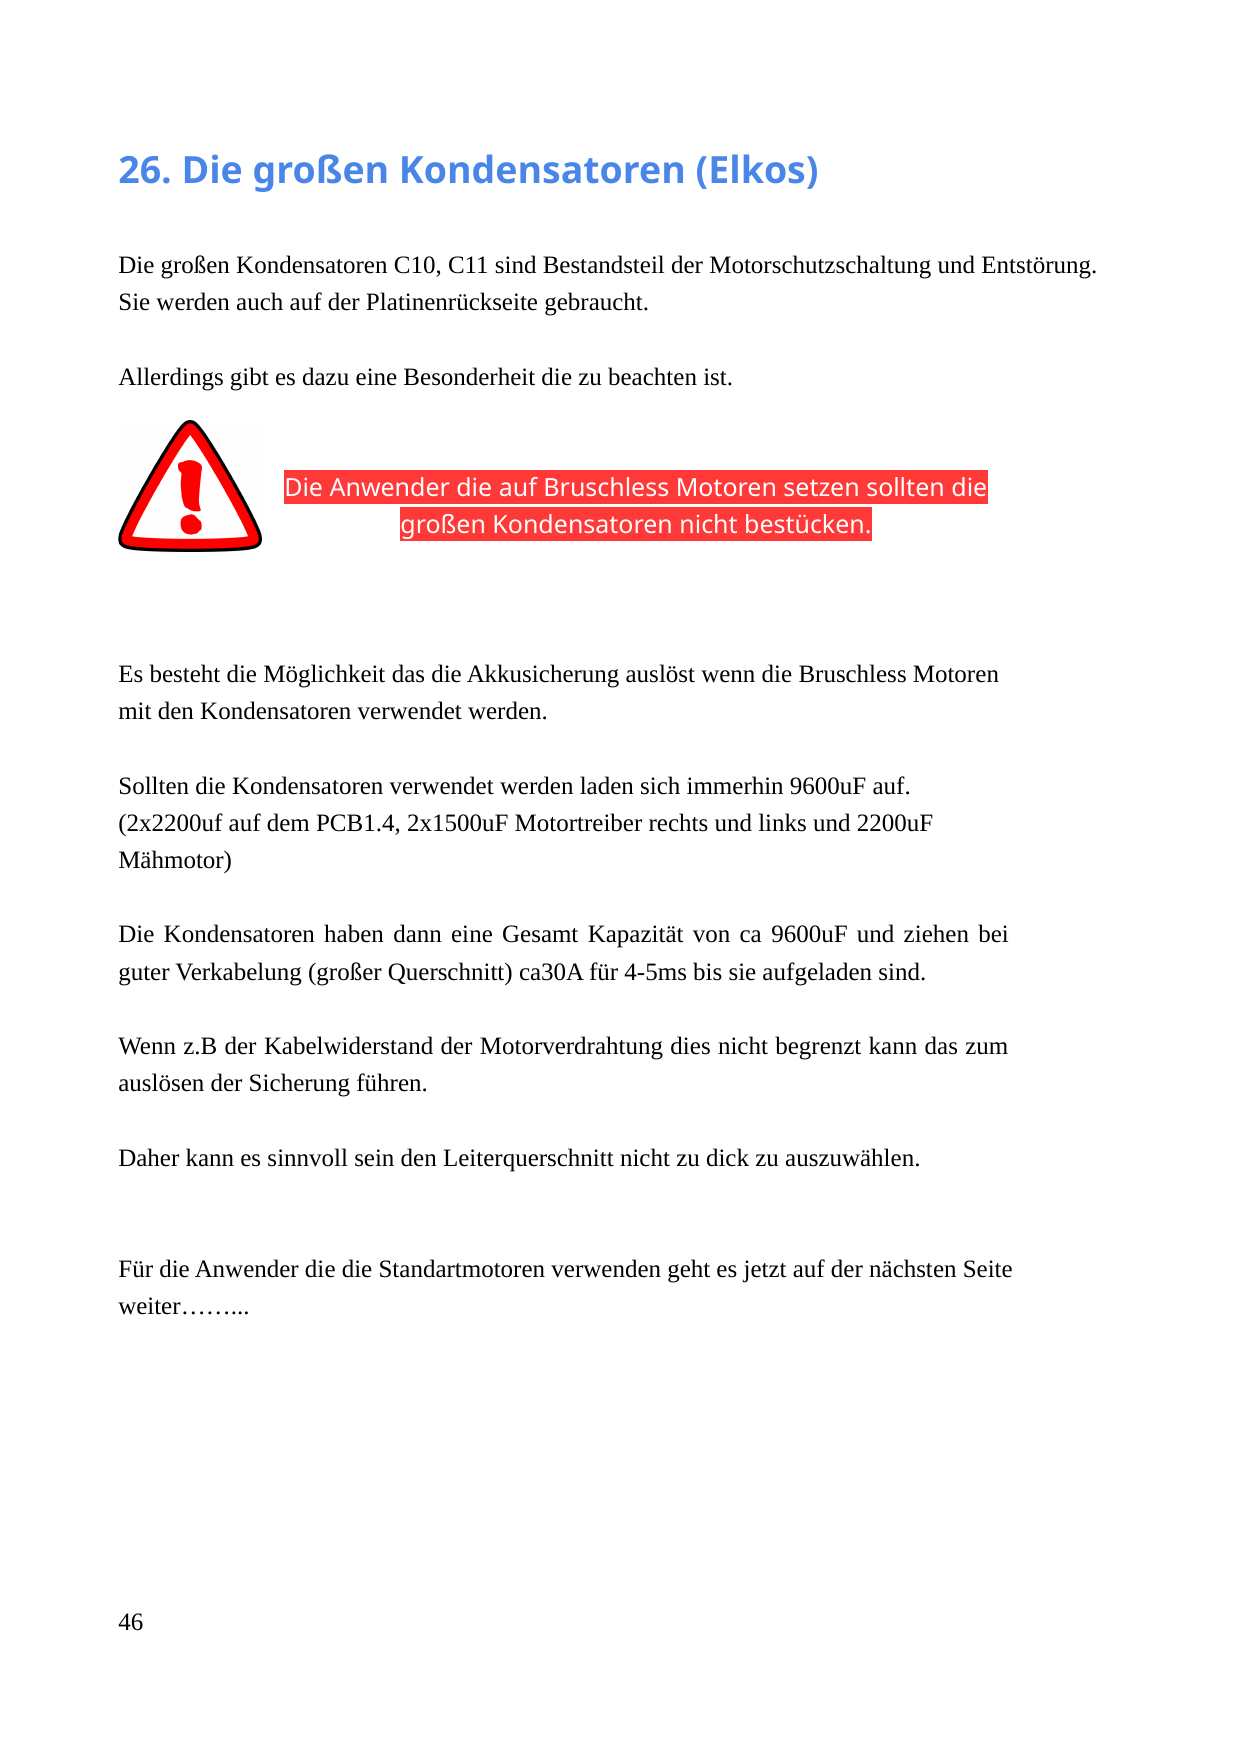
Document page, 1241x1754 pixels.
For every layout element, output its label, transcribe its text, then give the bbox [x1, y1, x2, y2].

text Die Anwender die auf Bruschless Motoren setzen sollten die großen Kondensatoren nicht bestücken. [262, 467, 1010, 541]
text Sollten die Kondensatoren verwendet werden laden sich immerhin 9600uF auf. (2x2200uf auf dem PCB1.4, 2x1500uF Motortreiber rechts und links und 2200uF Mähmotor) [118, 727, 1010, 876]
picture [118, 420, 262, 552]
text Wenn z.B der Kabelwiderstand der Motorverdrahtung dies nicht begrenzt kann das zum auslösen der Sicherung führen. [118, 1025, 1010, 1099]
text Es besteht die Möglichkeit das die Akkusicherung auslöst wenn die Bruschless Motoren mit den Kondensatoren verwendet werden. [118, 653, 1010, 727]
subtitle 26. Die großen Kondensatoren (Elkos) [118, 143, 1122, 194]
text Die großen Kondensatoren C10, C11 sind Bestandsteil der Motorschutzschaltung und Entstörung. [118, 207, 1122, 281]
text Daher kann es sinnvoll sein den Leiterquerschnitt nicht zu dick zu auszuwählen. [118, 1136, 1010, 1211]
text Die Kondensatoren haben dann eine Gesamt Kapazität von ca 9600uF und ziehen bei guter Verkabelung (großer Querschnitt) ca30A für 4-5ms bis sie aufgeladen sind. [118, 913, 1010, 988]
text Sie werden auch auf der Platinenrückseite gebraucht. [118, 281, 1010, 318]
text Allerdings gibt es dazu eine Besonderheit die zu beachten ist. [118, 355, 1010, 393]
text Für die Anwender die die Standartmotoren verwenden geht es jetzt auf der nächsten Seite weiter……... [118, 1248, 1122, 1322]
